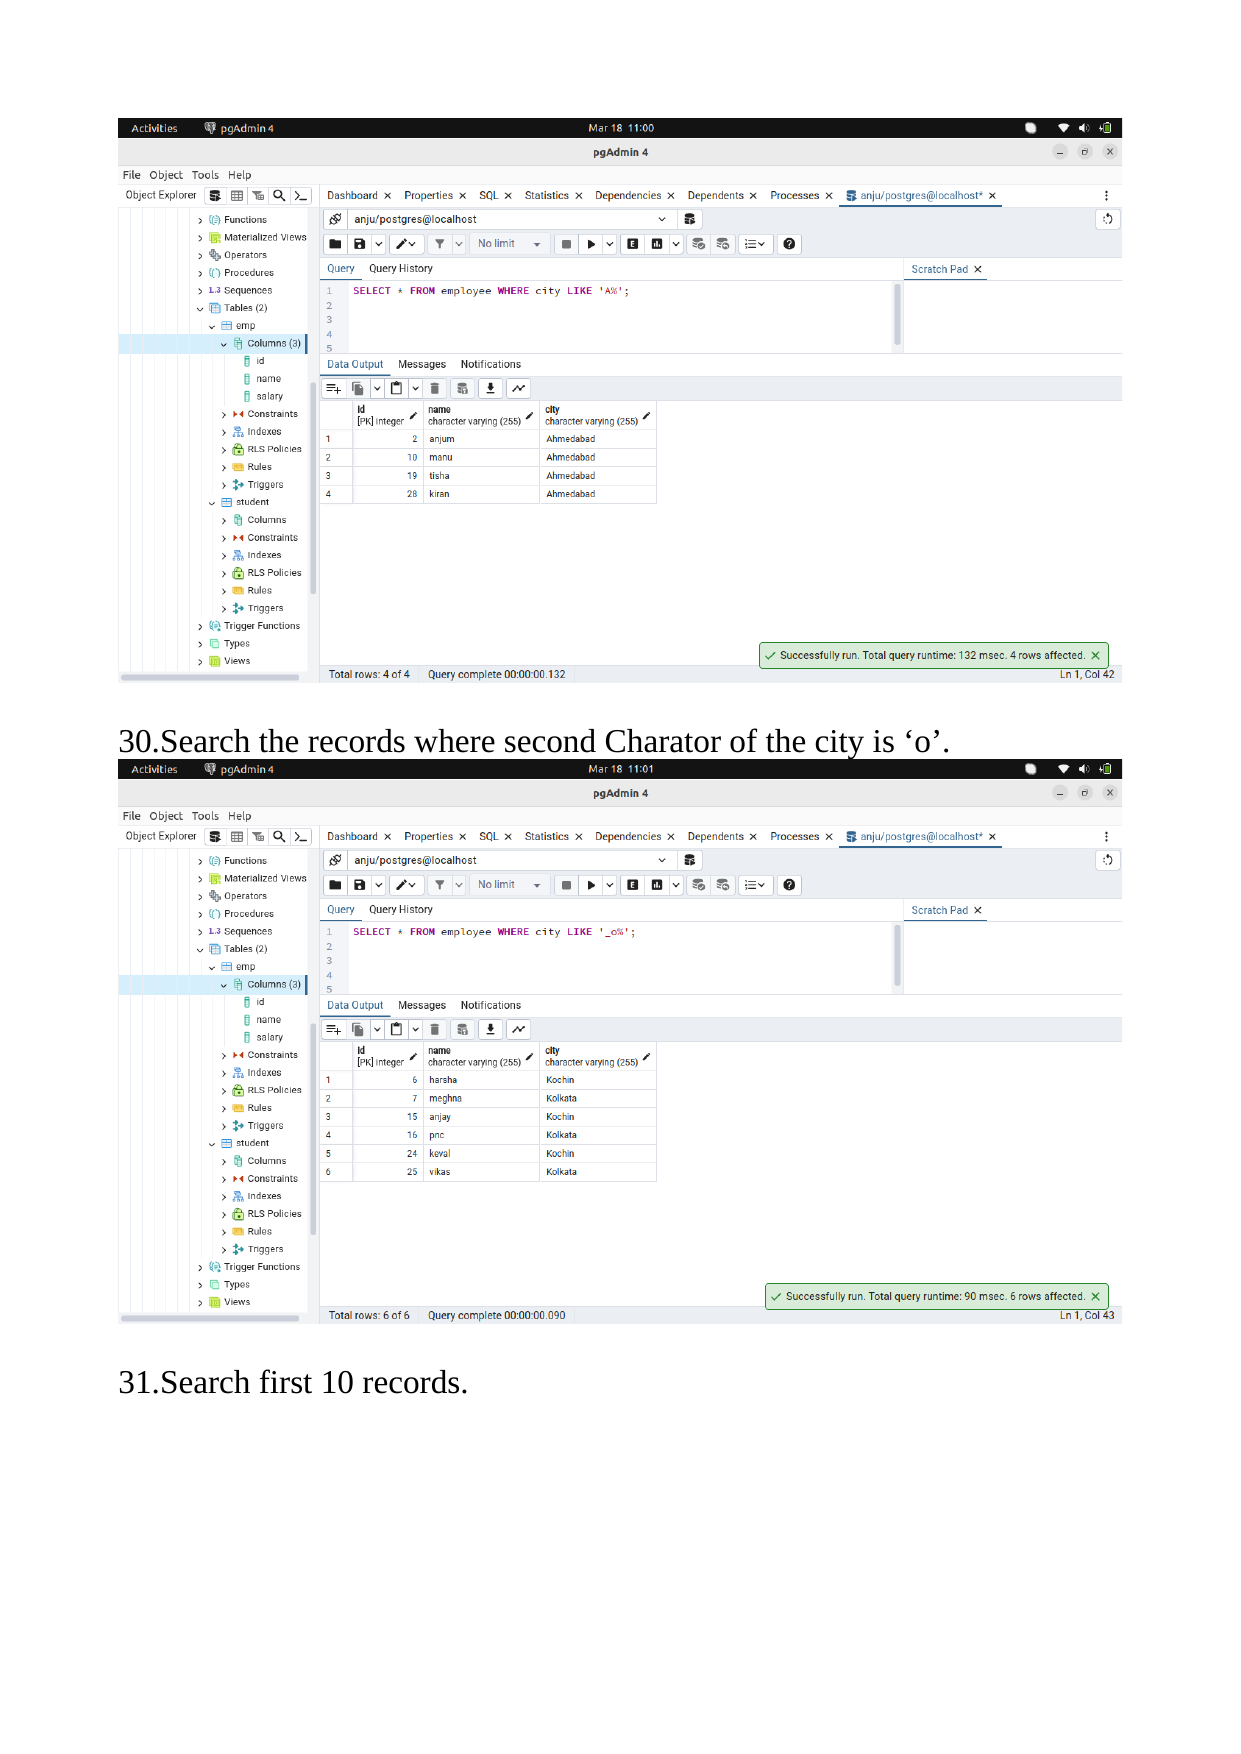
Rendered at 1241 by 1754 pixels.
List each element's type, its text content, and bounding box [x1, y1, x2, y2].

text 30.Search the records where second Charator of the city is ‘o’. [118, 721, 1122, 759]
picture [118, 759, 1123, 1324]
picture [118, 118, 1123, 683]
text 31.Search first 10 records. [118, 1362, 1122, 1400]
